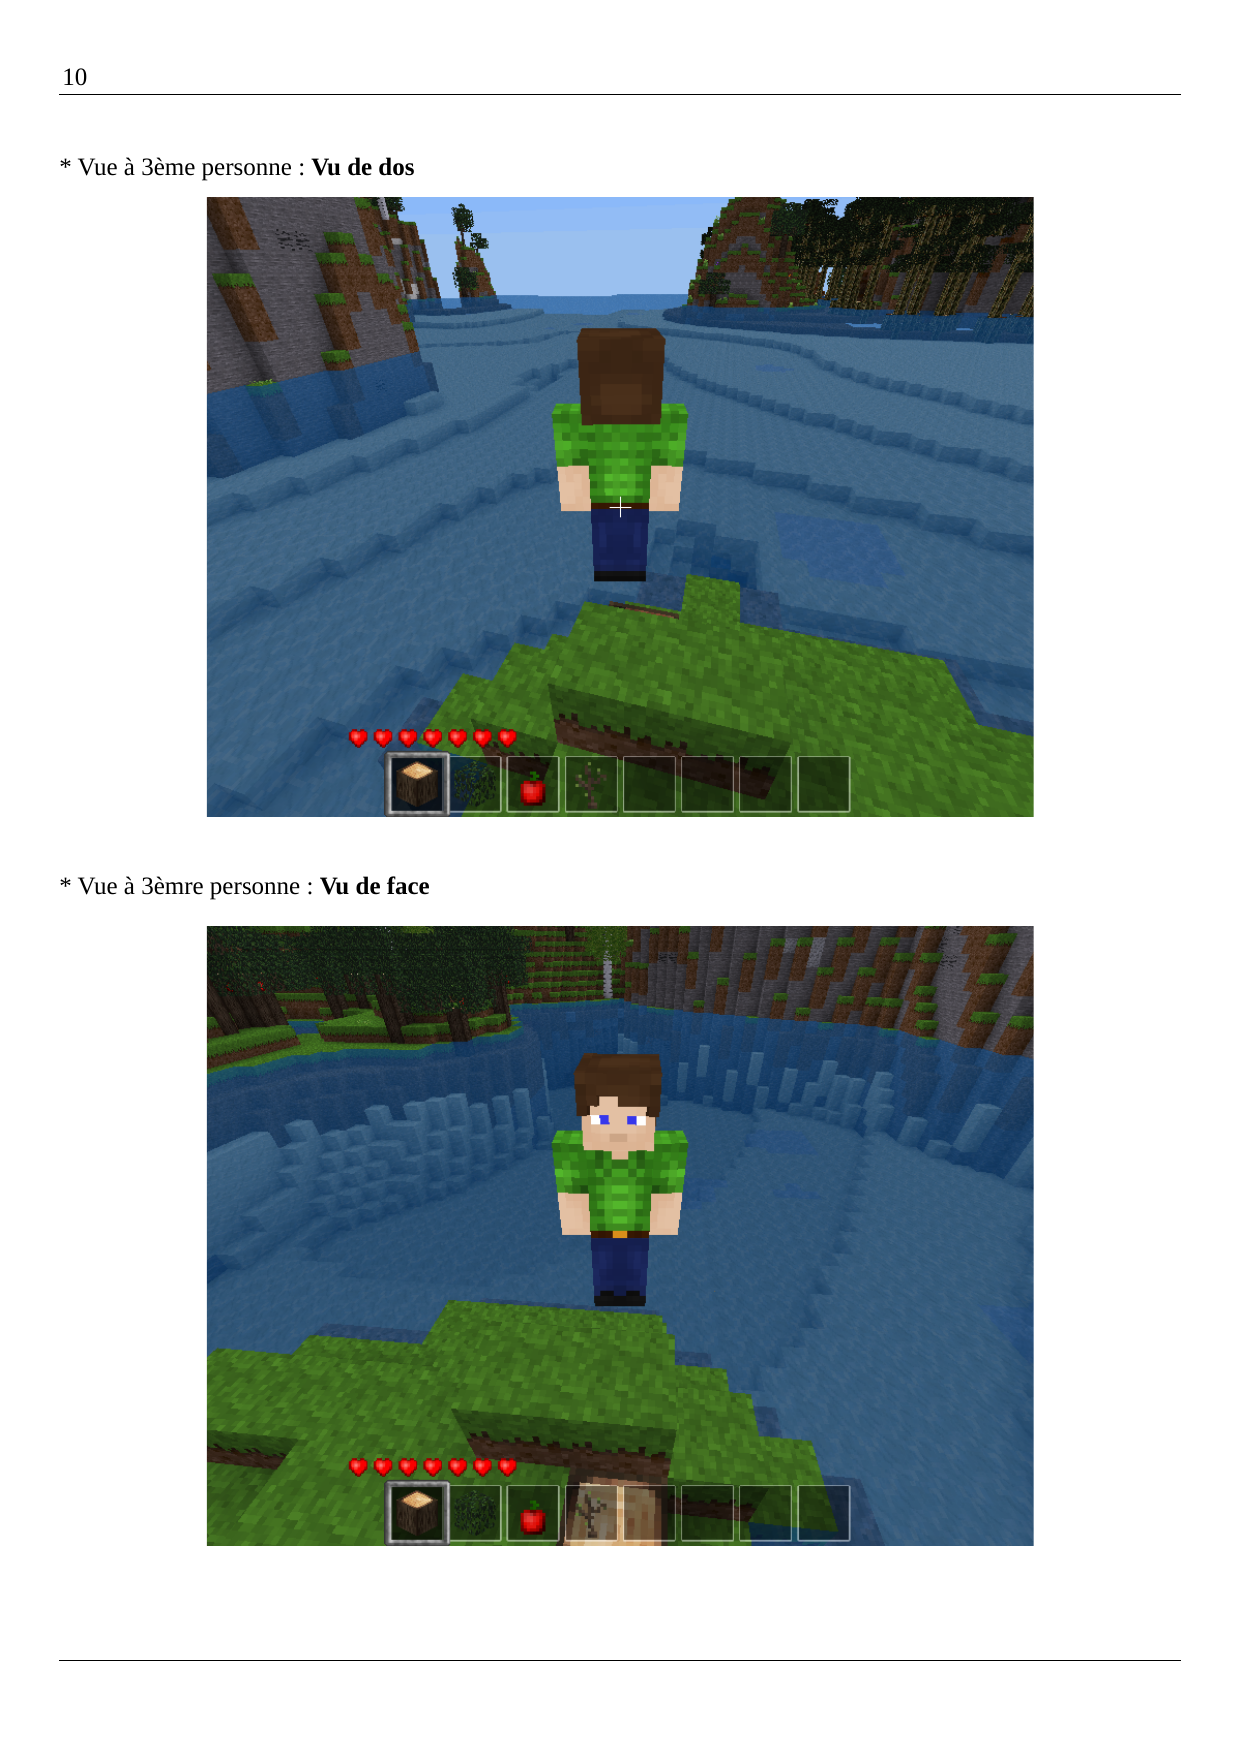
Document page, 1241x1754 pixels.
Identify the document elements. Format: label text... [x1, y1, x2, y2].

subtitle * Vue à 3ème personne : Vu de dos [59, 152, 1181, 209]
picture [206, 926, 1034, 1546]
subtitle * Vue à 3èmre personne : Vu de face [59, 871, 1181, 899]
picture [206, 197, 1034, 817]
